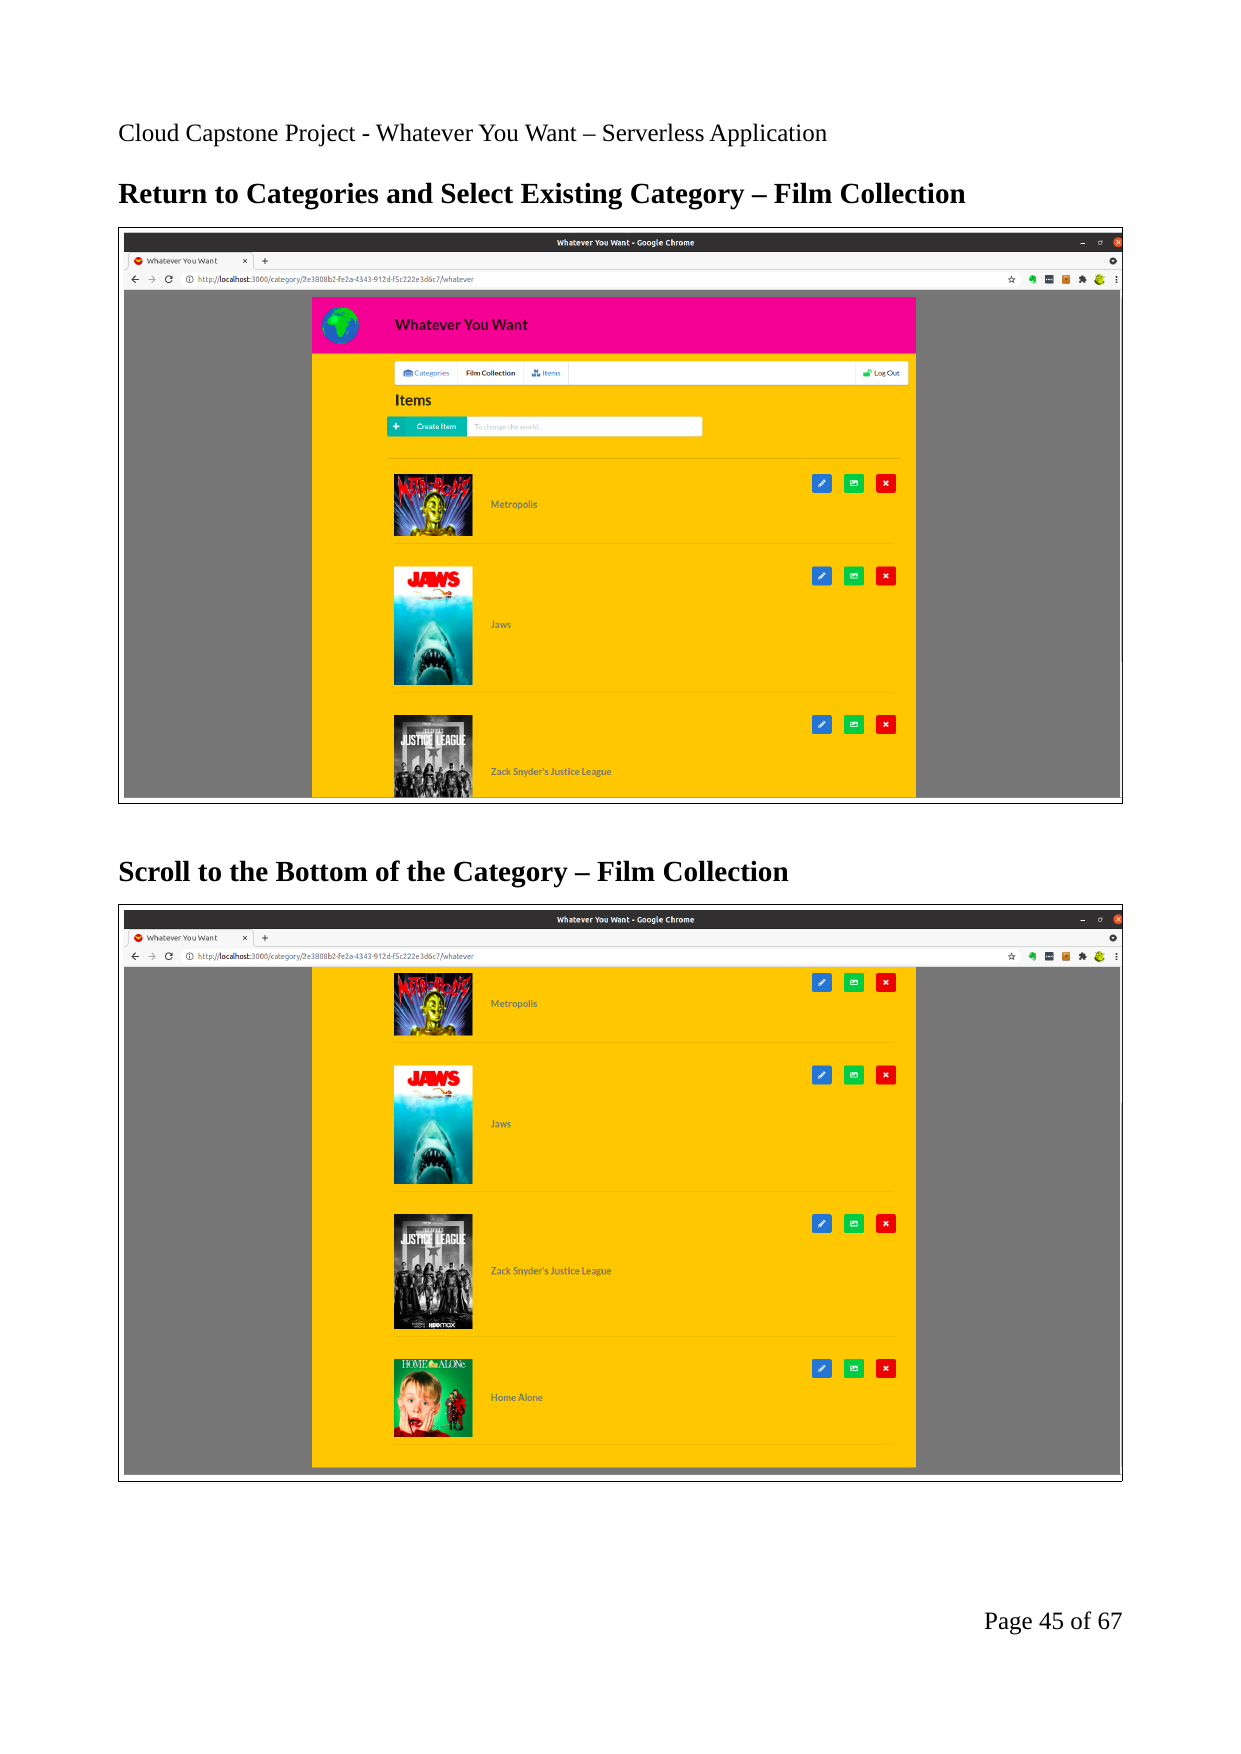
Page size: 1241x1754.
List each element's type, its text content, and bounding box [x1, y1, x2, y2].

picture [123, 232, 1123, 798]
subtitle Scroll to the Bottom of the Category – Film Collection [118, 854, 1122, 887]
table_header [119, 228, 1122, 803]
table_header [119, 905, 1122, 1481]
picture [123, 910, 1123, 1475]
subtitle Return to Categories and Select Existing Category – Film Collection [118, 176, 1122, 210]
